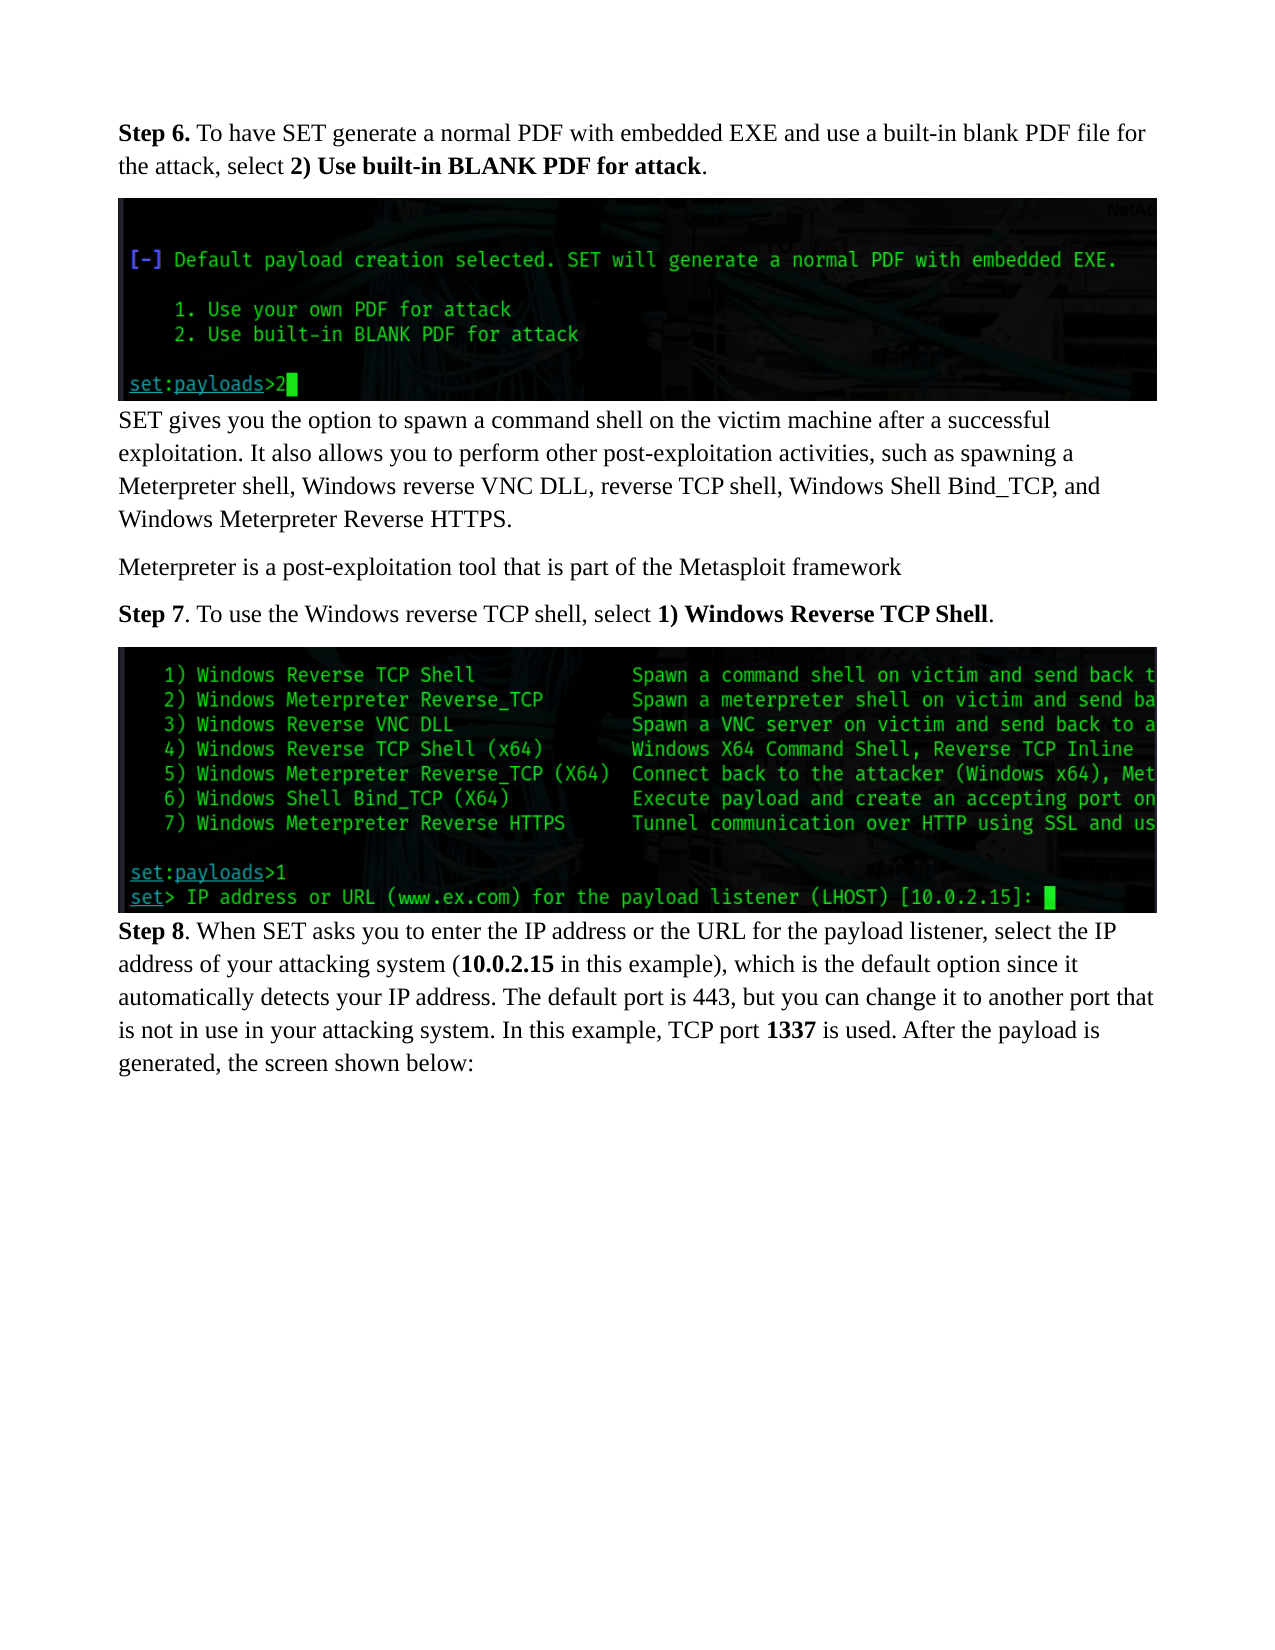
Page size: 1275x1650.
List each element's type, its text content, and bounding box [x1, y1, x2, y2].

picture [118, 647, 1157, 913]
text Meterpreter is a post-exploitation tool that is part of the Metasploit framework [118, 552, 1157, 581]
text Step 6. To have SET generate a normal PDF with embedded EXE and use a built-in blank PDF file for the attack, select 2) Use built-in BLANK PDF for attack. [118, 118, 1157, 180]
text SET gives you the option to spawn a command shell on the victim machine after a successful exploitation. It also allows you to perform other post-exploitation activities, such as spawning a Meterpreter shell, Windows reverse VNC DLL, reverse TCP shell, Windows Shell Bind_TCP, and Windows Meterpreter Reverse HTTPS. [118, 401, 1157, 533]
picture [118, 198, 1157, 401]
text Step 8. When SET asks you to enter the IP address or the URL for the payload listener, select the IP address of your attacking system (10.0.2.15 in this example), which is the default option since it automatically detects your IP address. The default port is 443, but you can change it to another port that is not in use in your attacking system. In this example, TCP port 1337 is used. After the payload is generated, the screen shown below: [118, 913, 1157, 1077]
text Step 7. To use the Windows reverse TCP shell, select 1) Windows Reverse TCP Shell. [118, 599, 1157, 628]
